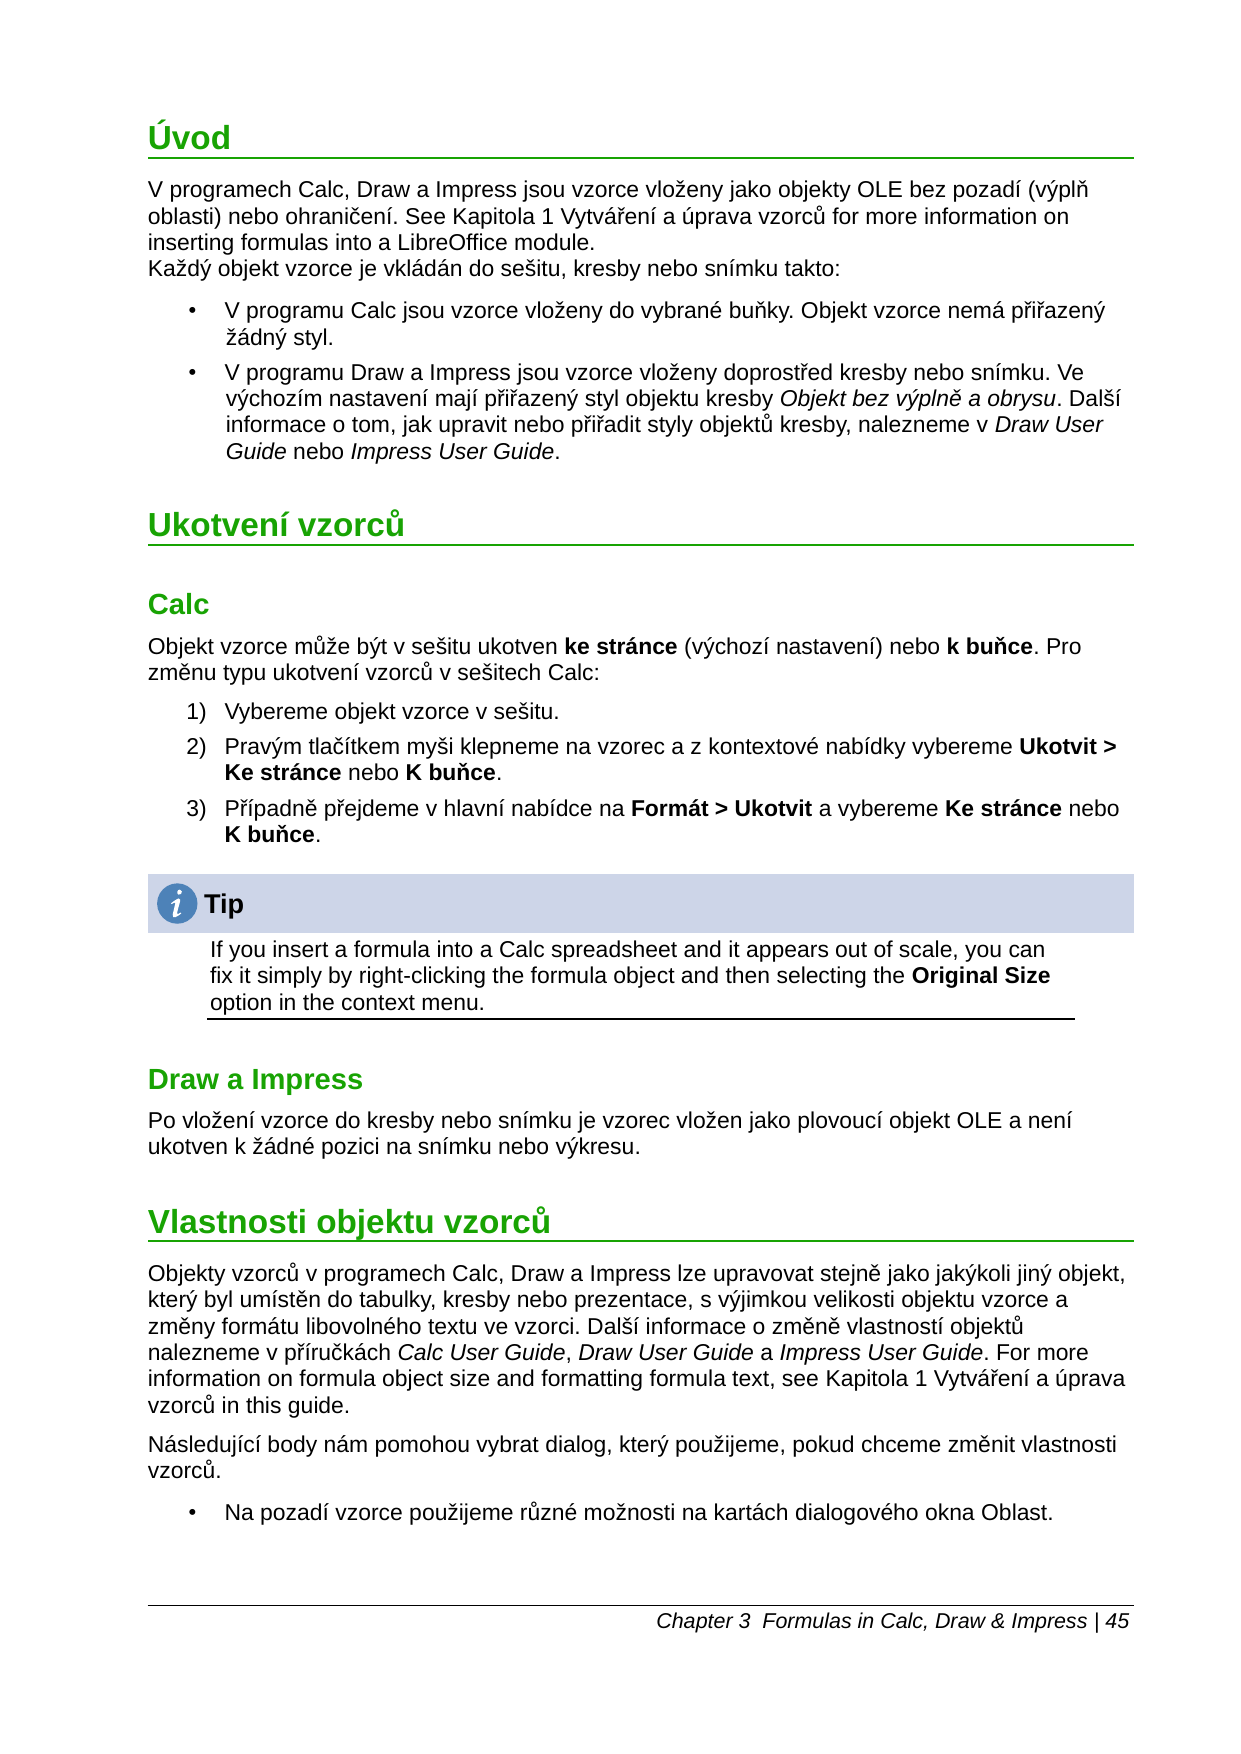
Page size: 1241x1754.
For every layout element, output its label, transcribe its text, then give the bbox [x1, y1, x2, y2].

text Objekt vzorce může být v sešitu ukotven ke stránce (výchozí nastavení) nebo k buňce. Pro změnu typu ukotvení vzorců v sešitech Calc: [148, 633, 1134, 685]
list Pravým tlačítkem myši klepneme na vzorec a z kontextové nabídky vybereme Ukotvit > Ke stránce nebo K buňce. [207, 733, 1134, 786]
subtitle Draw a Impress [148, 1062, 1134, 1095]
subtitle Úvod [148, 118, 1134, 157]
text If you insert a formula into a Calc spreadsheet and it appears out of scale, you can fix it simply by right-clicking the formula object and then selecting the Original Size option in the context menu. [207, 933, 1075, 1018]
subtitle Vlastnosti objektu vzorců [148, 1202, 1134, 1240]
subtitle Calc [148, 587, 1134, 621]
list V programu Draw a Impress jsou vzorce vloženy doprostřed kresby nebo snímku. Ve výchozím nastavení mají přiřazený styl objektu kresby Objekt bez výplně a obrysu. Další informace o tom, jak upravit nebo přiřadit styly objektů kresby, nalezneme v Draw User Guide nebo Impress User Guide. [185, 356, 1134, 467]
list Případně přejdeme v hlavní nabídce na Formát > Ukotvit a vybereme Ke stránce nebo K buňce. [207, 794, 1134, 847]
text Objekty vzorců v programech Calc, Draw a Impress lze upravovat stejně jako jakýkoli jiný objekt, který byl umístěn do tabulky, kresby nebo prezentace, s výjimkou velikosti objektu vzorce a změny formátu libovolného textu ve vzorci. Další informace o změně vlastností objektů nalezneme v příručkách Calc User Guide, Draw User Guide a Impress User Guide. For more information on formula object size and formatting formula text, see Chapter 1 Creating & Editing Formulas in this guide. [148, 1260, 1134, 1418]
list V programu Calc jsou vzorce vloženy do vybrané buňky. Objekt vzorce nemá přiřazený žádný styl. [185, 294, 1134, 350]
subtitle Ukotvení vzorců [148, 505, 1134, 544]
text Každý objekt vzorce je vkládán do sešitu, kresby nebo snímku takto: [148, 255, 1134, 282]
text Následující body nám pomohou vybrat dialog, který použijeme, pokud chceme změnit vlastnosti vzorců. [148, 1431, 1134, 1483]
list Na pozadí vzorce použijeme různé možnosti na kartách dialogového okna Oblast. [185, 1496, 1134, 1528]
list Vybereme objekt vzorce v sešitu. [207, 698, 1134, 724]
text Po vložení vzorce do kresby nebo snímku je vzorec vložen jako plovoucí objekt OLE a není ukotven k žádné pozici na snímku nebo výkresu. [148, 1107, 1134, 1160]
text V programech Calc, Draw a Impress jsou vzorce vloženy jako objekty OLE bez pozadí (výplň oblasti) nebo ohraničení. See Chapter 1 Creating & Editing Formulas for more information on inserting formulas into a LibreOffice module. [148, 176, 1134, 255]
subtitle Tip [148, 874, 1134, 933]
